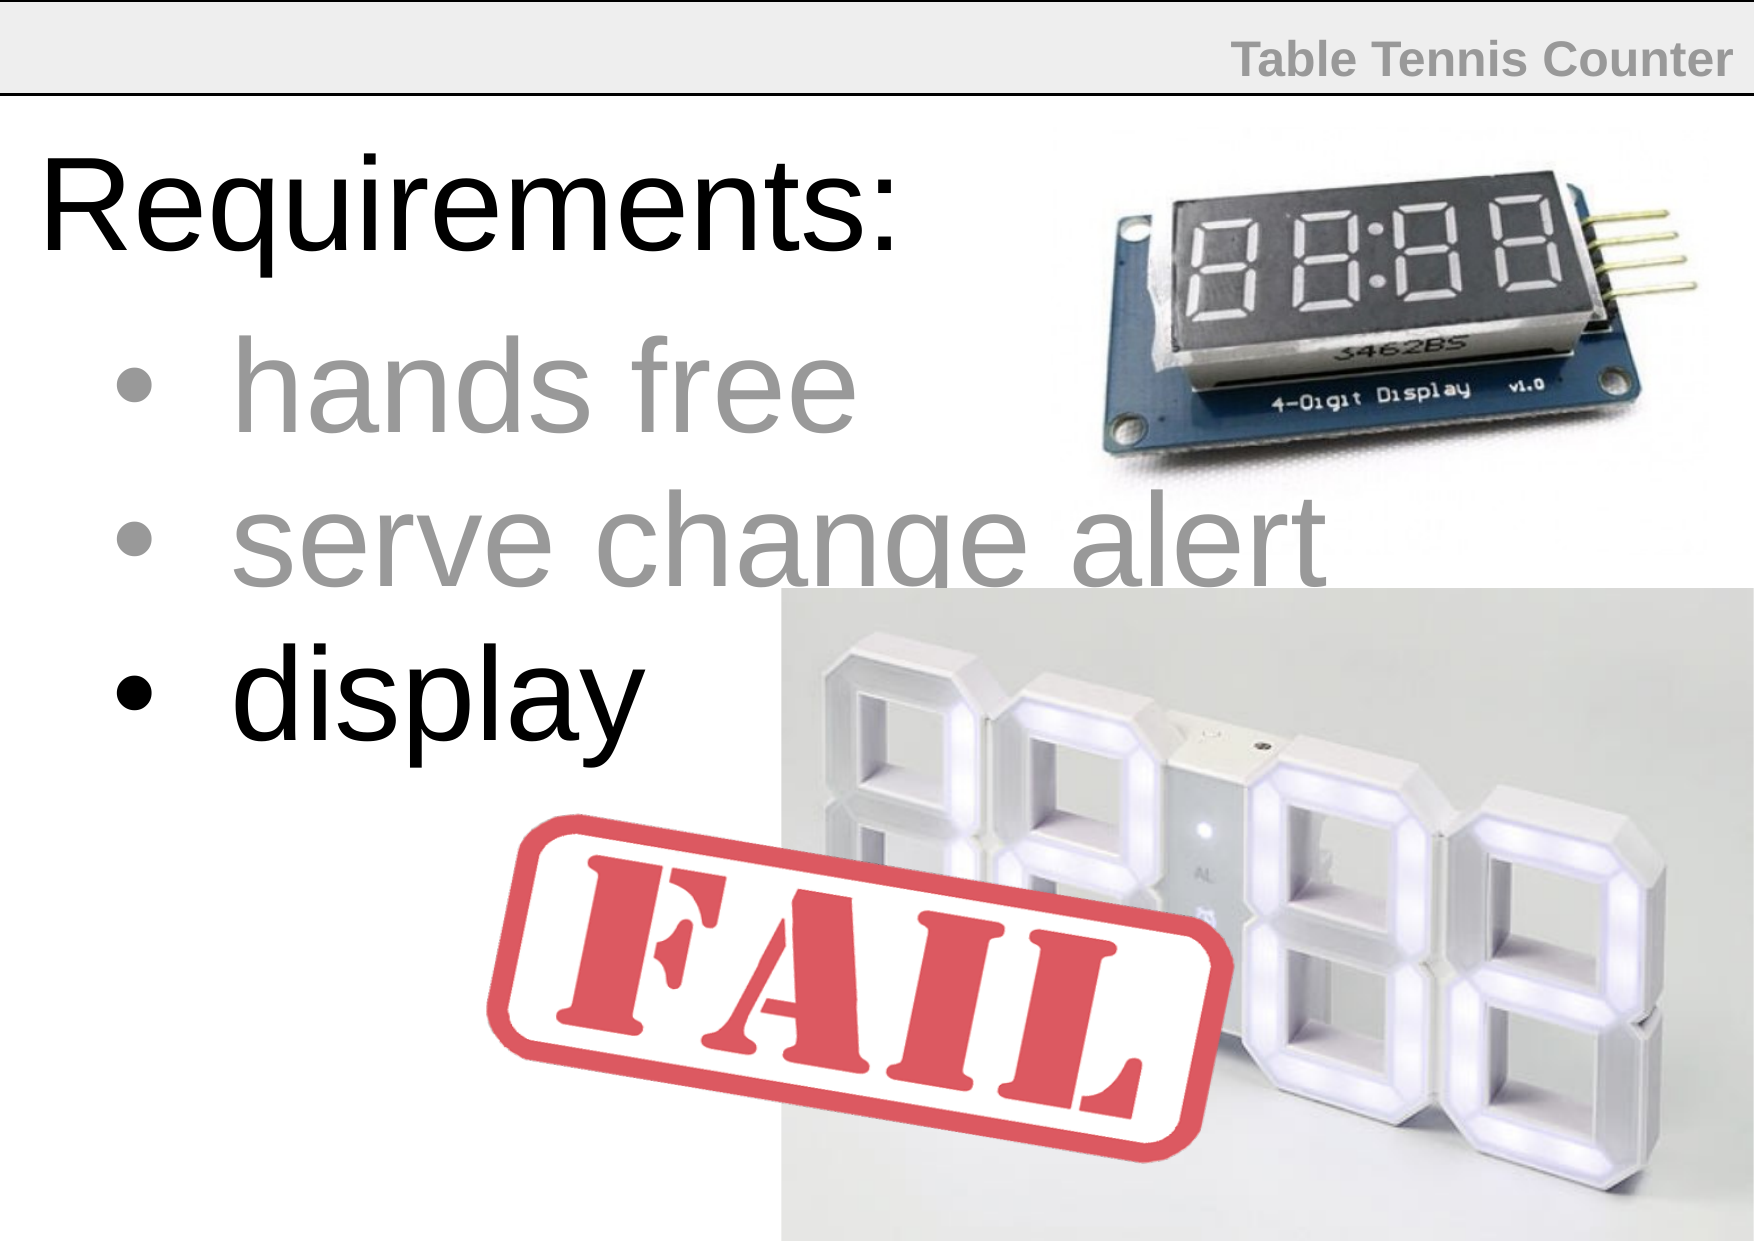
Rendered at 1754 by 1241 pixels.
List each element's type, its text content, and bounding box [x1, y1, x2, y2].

picture [1050, 127, 1709, 555]
picture [485, 588, 1754, 1241]
picture [1189, 523, 1227, 544]
picture [1092, 551, 1120, 555]
list [1709, 308, 1754, 461]
text Requirements: [0, 126, 1754, 279]
list display [112, 615, 781, 769]
list serve change alert [112, 461, 1754, 615]
list hands free [112, 308, 1050, 461]
